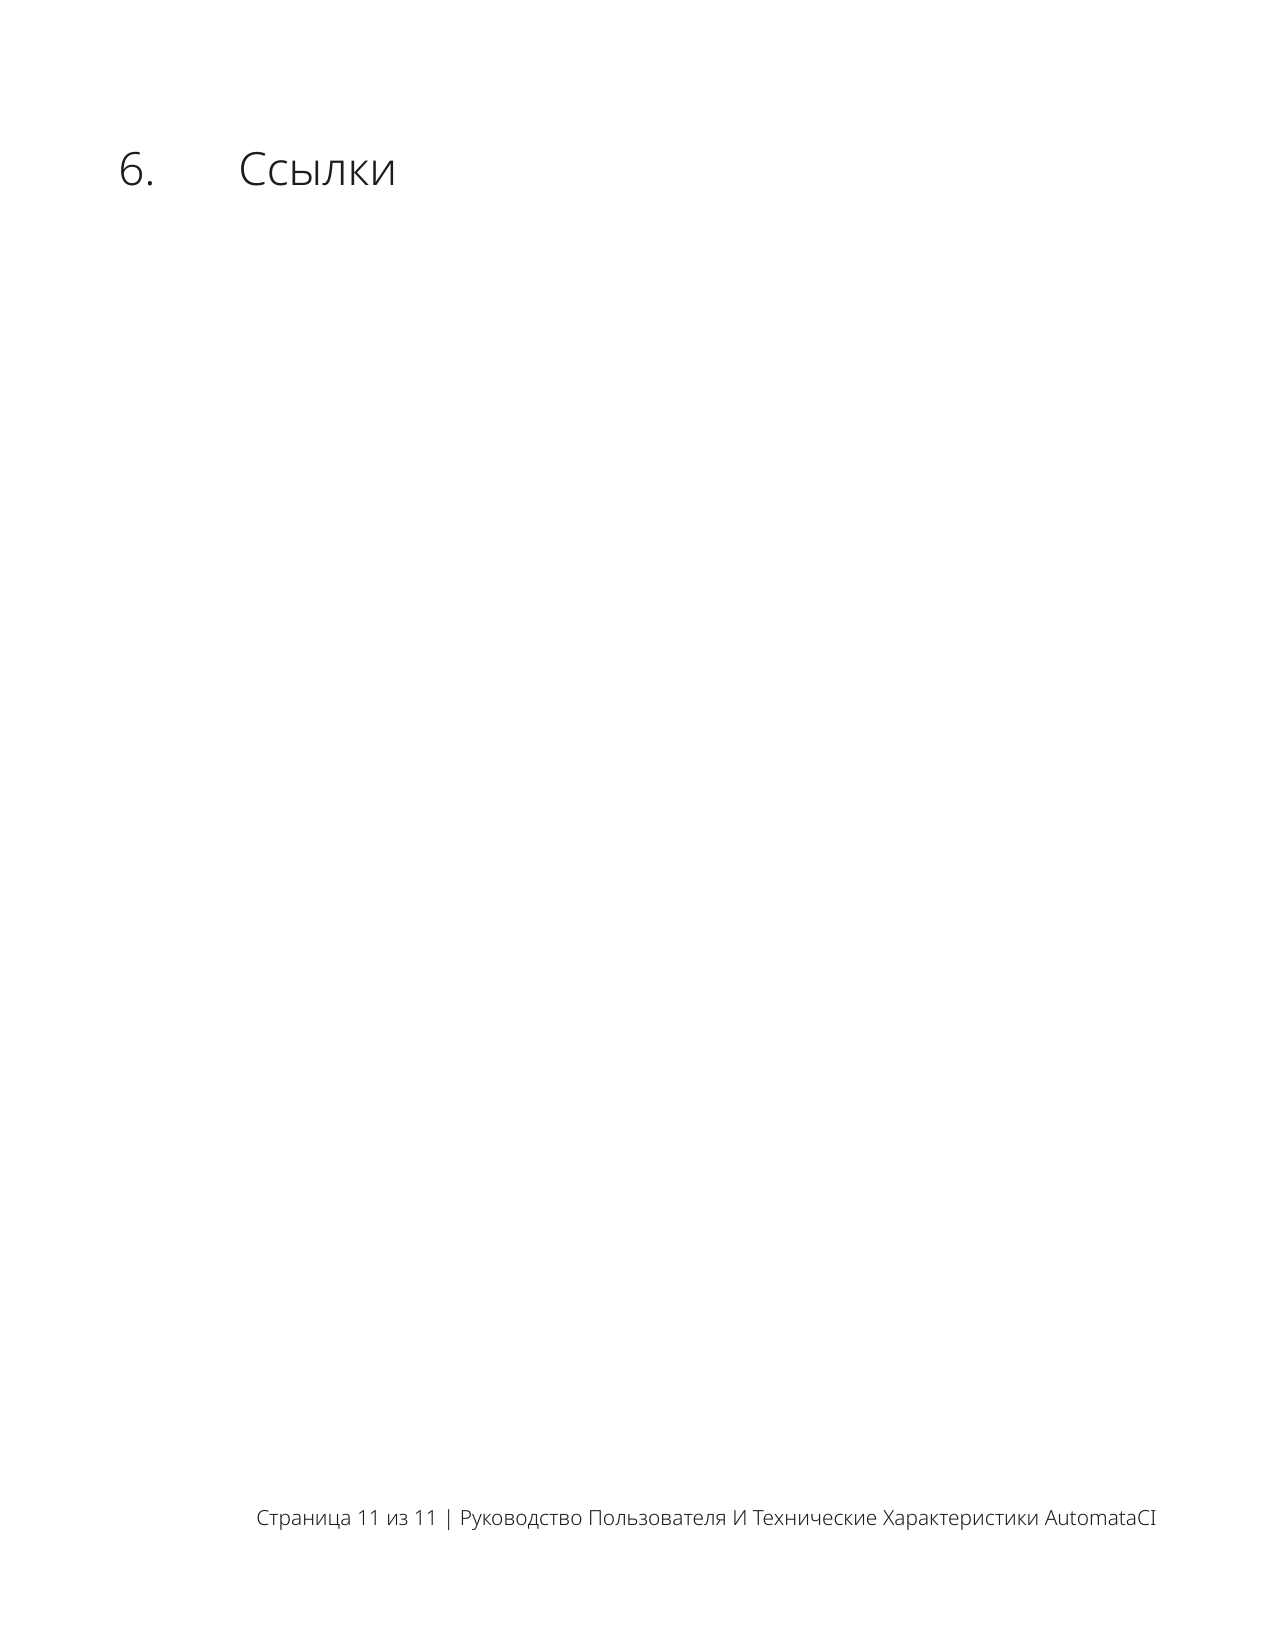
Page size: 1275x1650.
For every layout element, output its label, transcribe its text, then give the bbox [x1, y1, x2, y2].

subtitle Ссылки [118, 136, 1157, 198]
